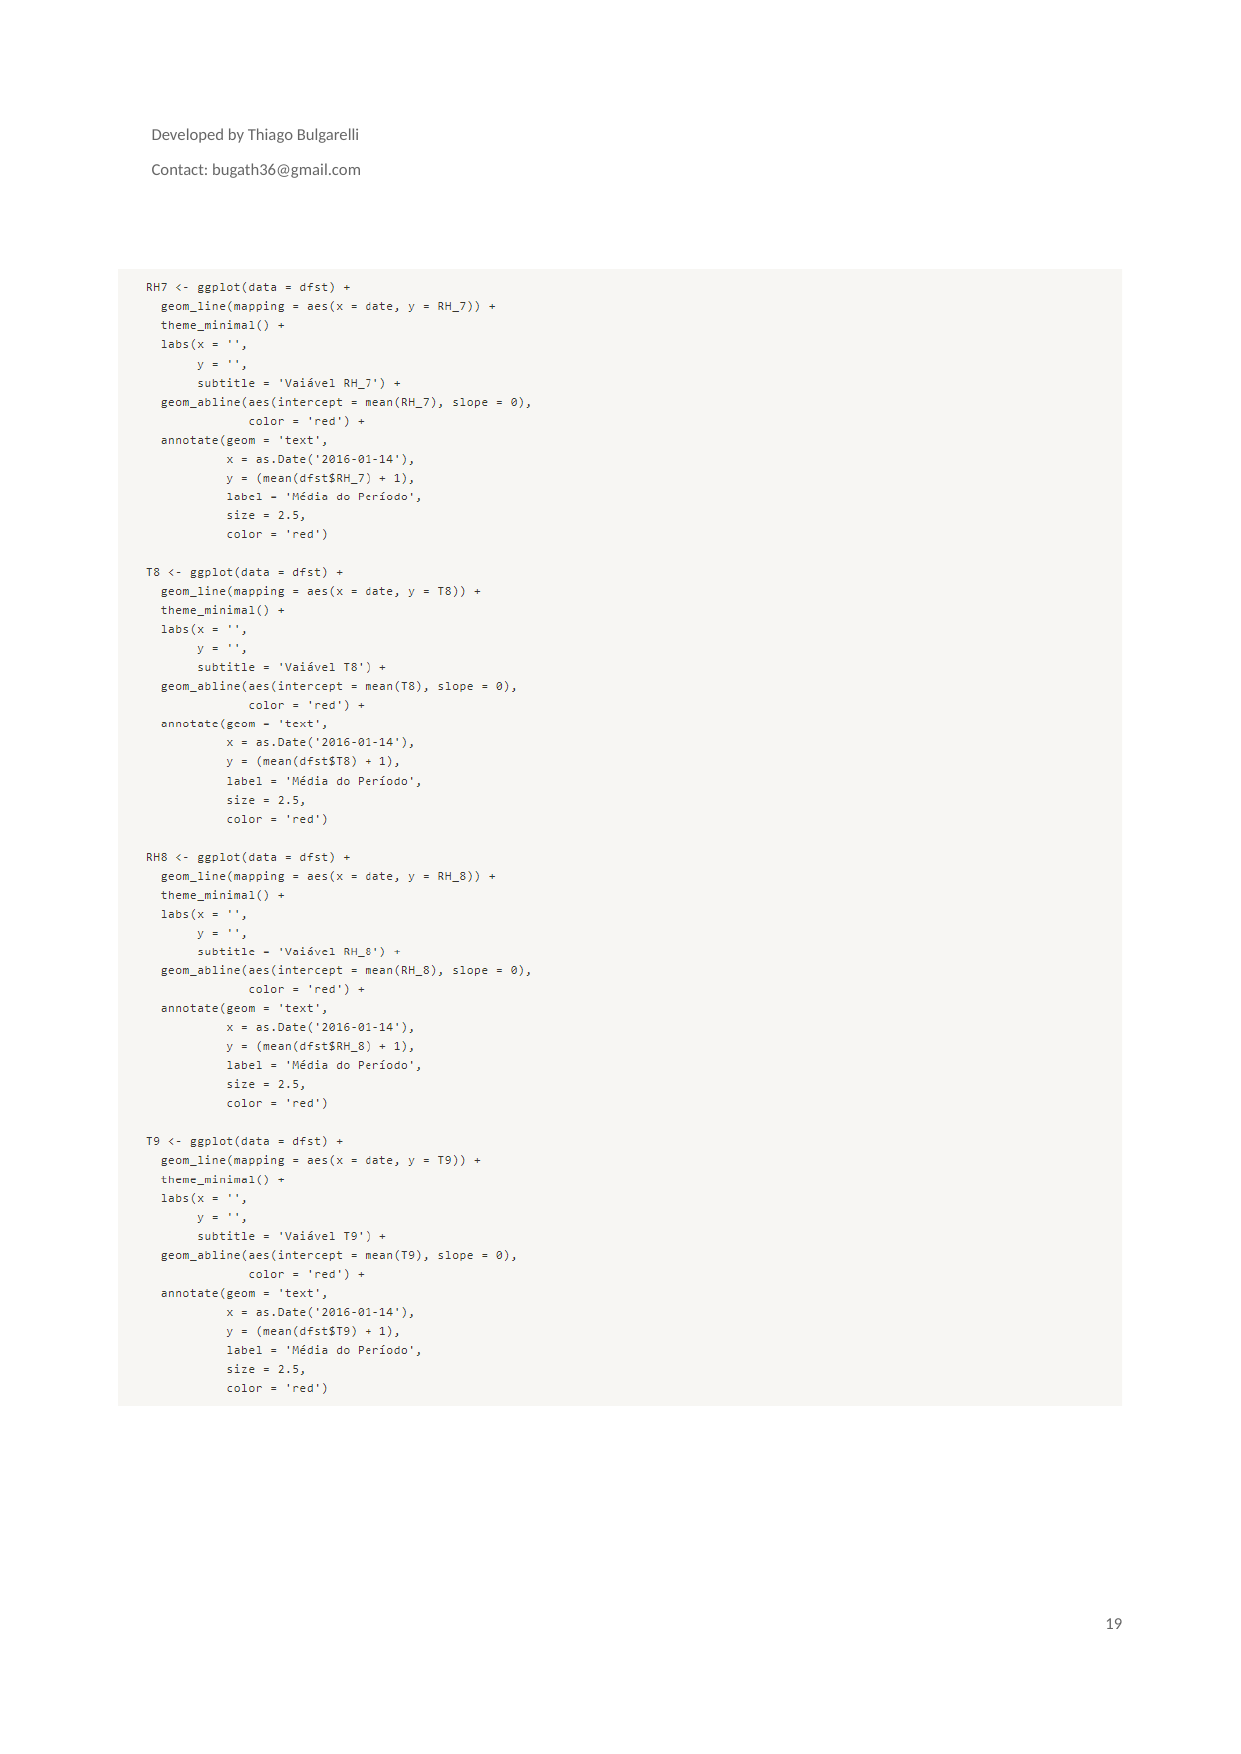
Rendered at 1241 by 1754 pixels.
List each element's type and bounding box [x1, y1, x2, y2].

picture [118, 269, 1123, 1406]
